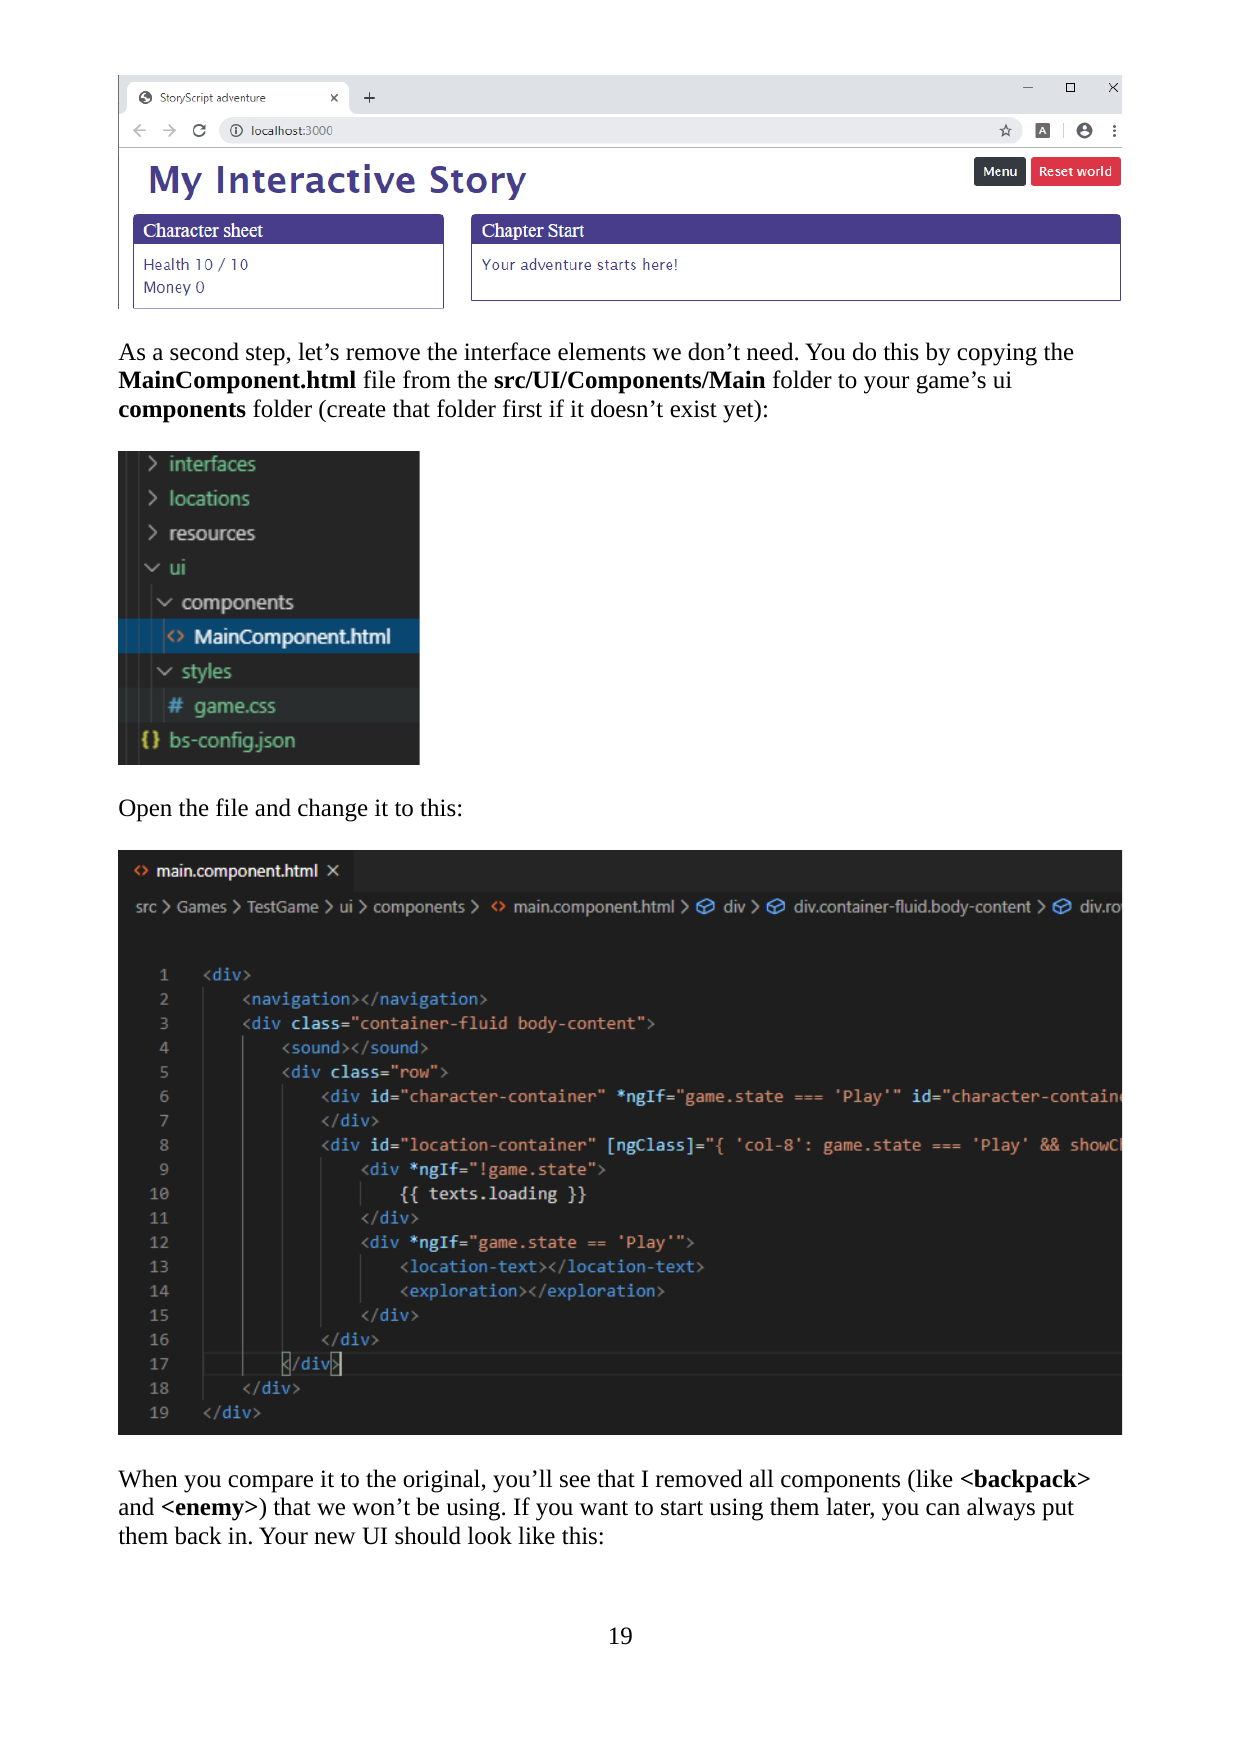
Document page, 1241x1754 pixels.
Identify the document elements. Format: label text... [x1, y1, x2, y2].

text As a second step, let’s remove the interface elements we don’t need. You do this by copying the MainComponent.html file from the src/UI/Components/Main folder to your game’s ui components folder (create that folder first if it doesn’t exist yet): [118, 337, 1122, 423]
text When you compare it to the original, you’ll see that I removed all components (like <backpack> and <enemy>) that we won’t be using. If you want to start using them later, you can always put them back in. Your new UI should look like this: [118, 1464, 1122, 1550]
text Open the file and change it to this: [118, 793, 1122, 822]
